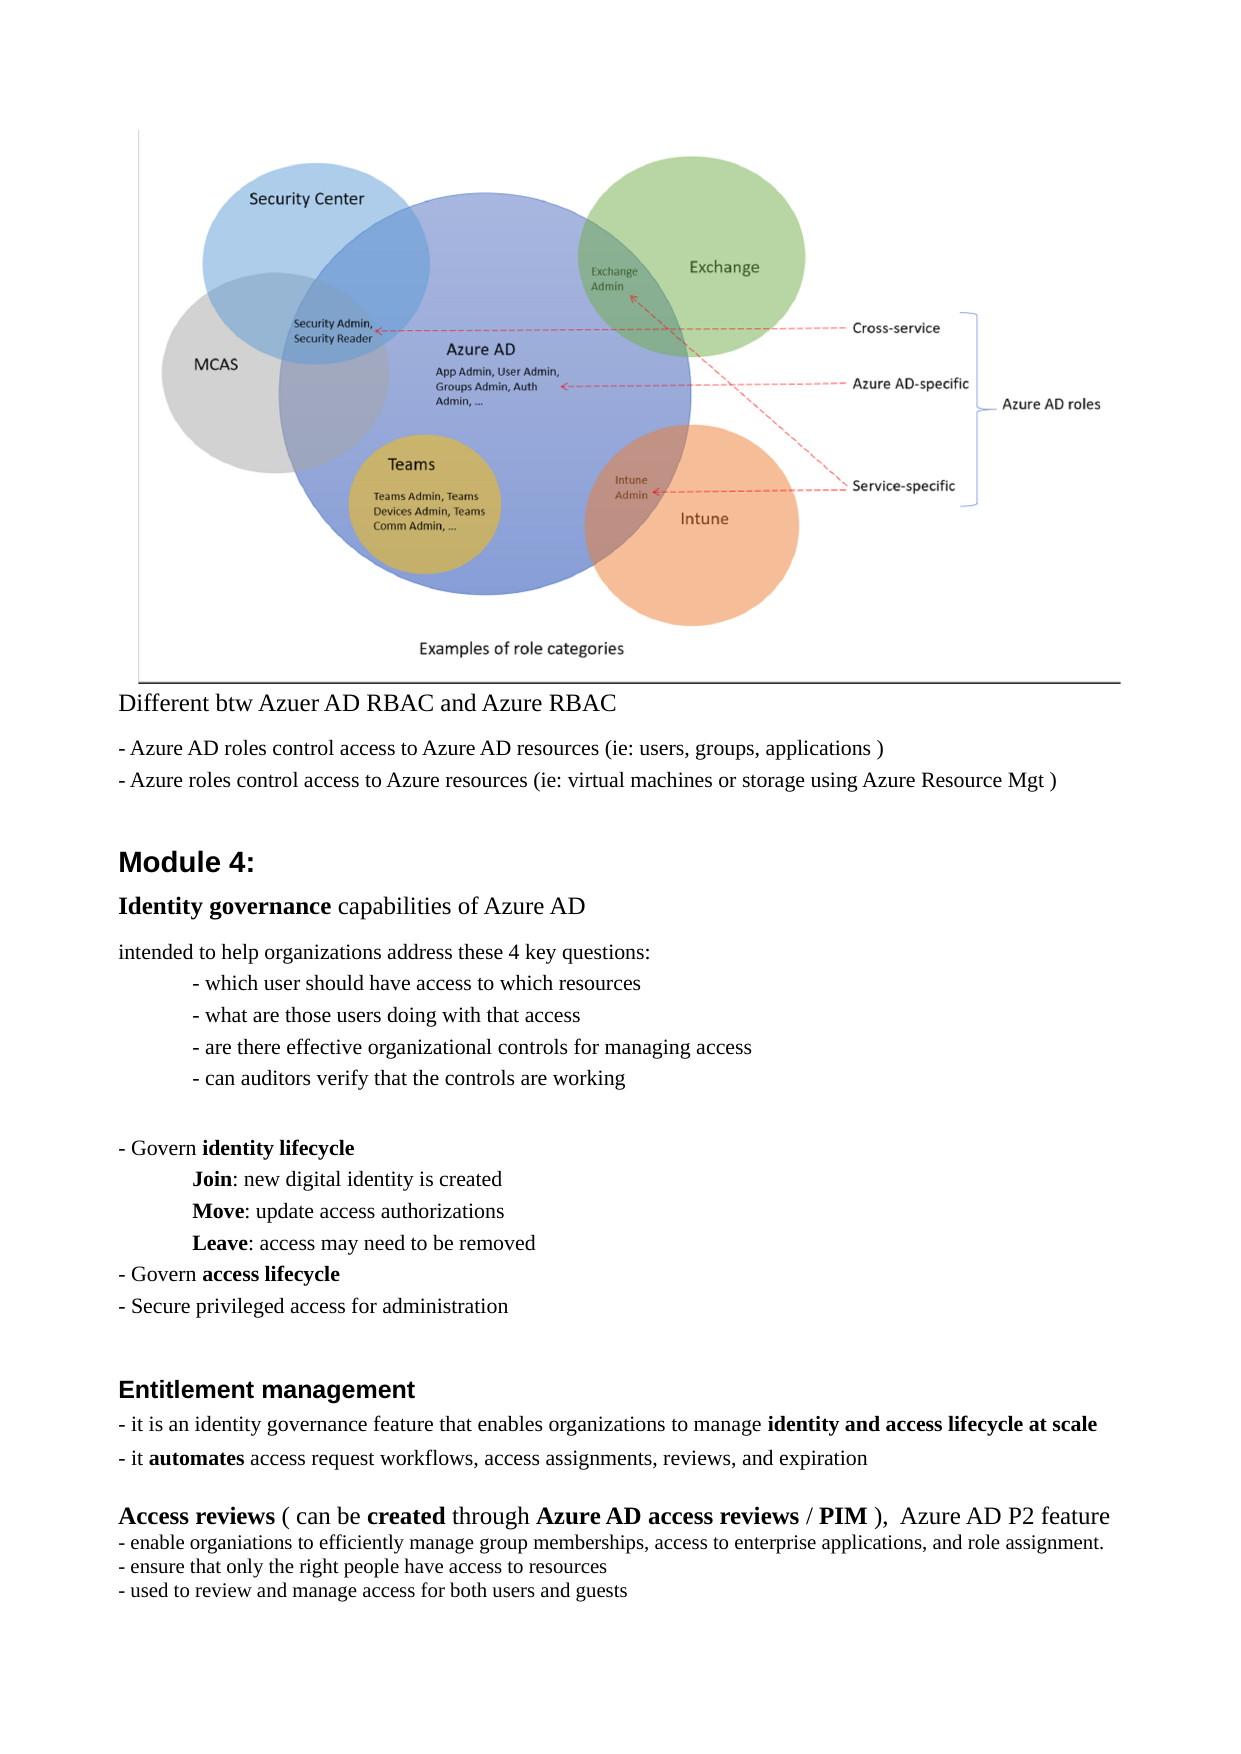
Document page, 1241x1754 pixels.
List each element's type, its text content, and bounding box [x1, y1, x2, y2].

text Different btw Azuer AD RBAC and Azure RBAC [118, 656, 1122, 716]
text - are there effective organizational controls for managing access [118, 1034, 1122, 1059]
text - which user should have access to which resources [118, 970, 1122, 996]
text Access reviews ( can be created through Azure AD access reviews / PIM ), Azure AD P2 feature [118, 1501, 1122, 1530]
text - can auditors verify that the controls are working [118, 1065, 1122, 1091]
text - Azure roles control access to Azure resources (ie: virtual machines or storage using Azure Resource Mgt ) [99, 767, 1122, 792]
text - it automates access request workflows, access assignments, reviews, and expiration [118, 1444, 1122, 1470]
text - enable organiations to efficiently manage group memberships, access to enterprise applications, and role assignment. [118, 1530, 1122, 1554]
picture [138, 130, 1121, 684]
text Move: update access authorizations [118, 1198, 1122, 1223]
text - Secure privileged access for administration [118, 1293, 1122, 1318]
text - Govern identity lifecycle [118, 1135, 1122, 1160]
text Identity governance capabilities of Azure AD [118, 891, 1122, 920]
subtitle Module 4: [118, 845, 1122, 879]
text - used to review and manage access for both users and guests [118, 1578, 1122, 1602]
text - what are those users doing with that access [118, 1002, 1122, 1027]
text - Azure AD roles control access to Azure AD resources (ie: users, groups, applications ) [99, 735, 1122, 761]
subtitle Entitlement management [118, 1375, 1122, 1404]
text - Govern access lifecycle [118, 1261, 1122, 1287]
text Leave: access may need to be removed [118, 1230, 1122, 1255]
text Join: new digital identity is created [118, 1166, 1122, 1192]
text - ensure that only the right people have access to resources [118, 1554, 1122, 1578]
text - it is an identity governance feature that enables organizations to manage identity and access lifecycle at scale [118, 1411, 1122, 1436]
text intended to help organizations address these 4 key questions: [118, 939, 1122, 964]
